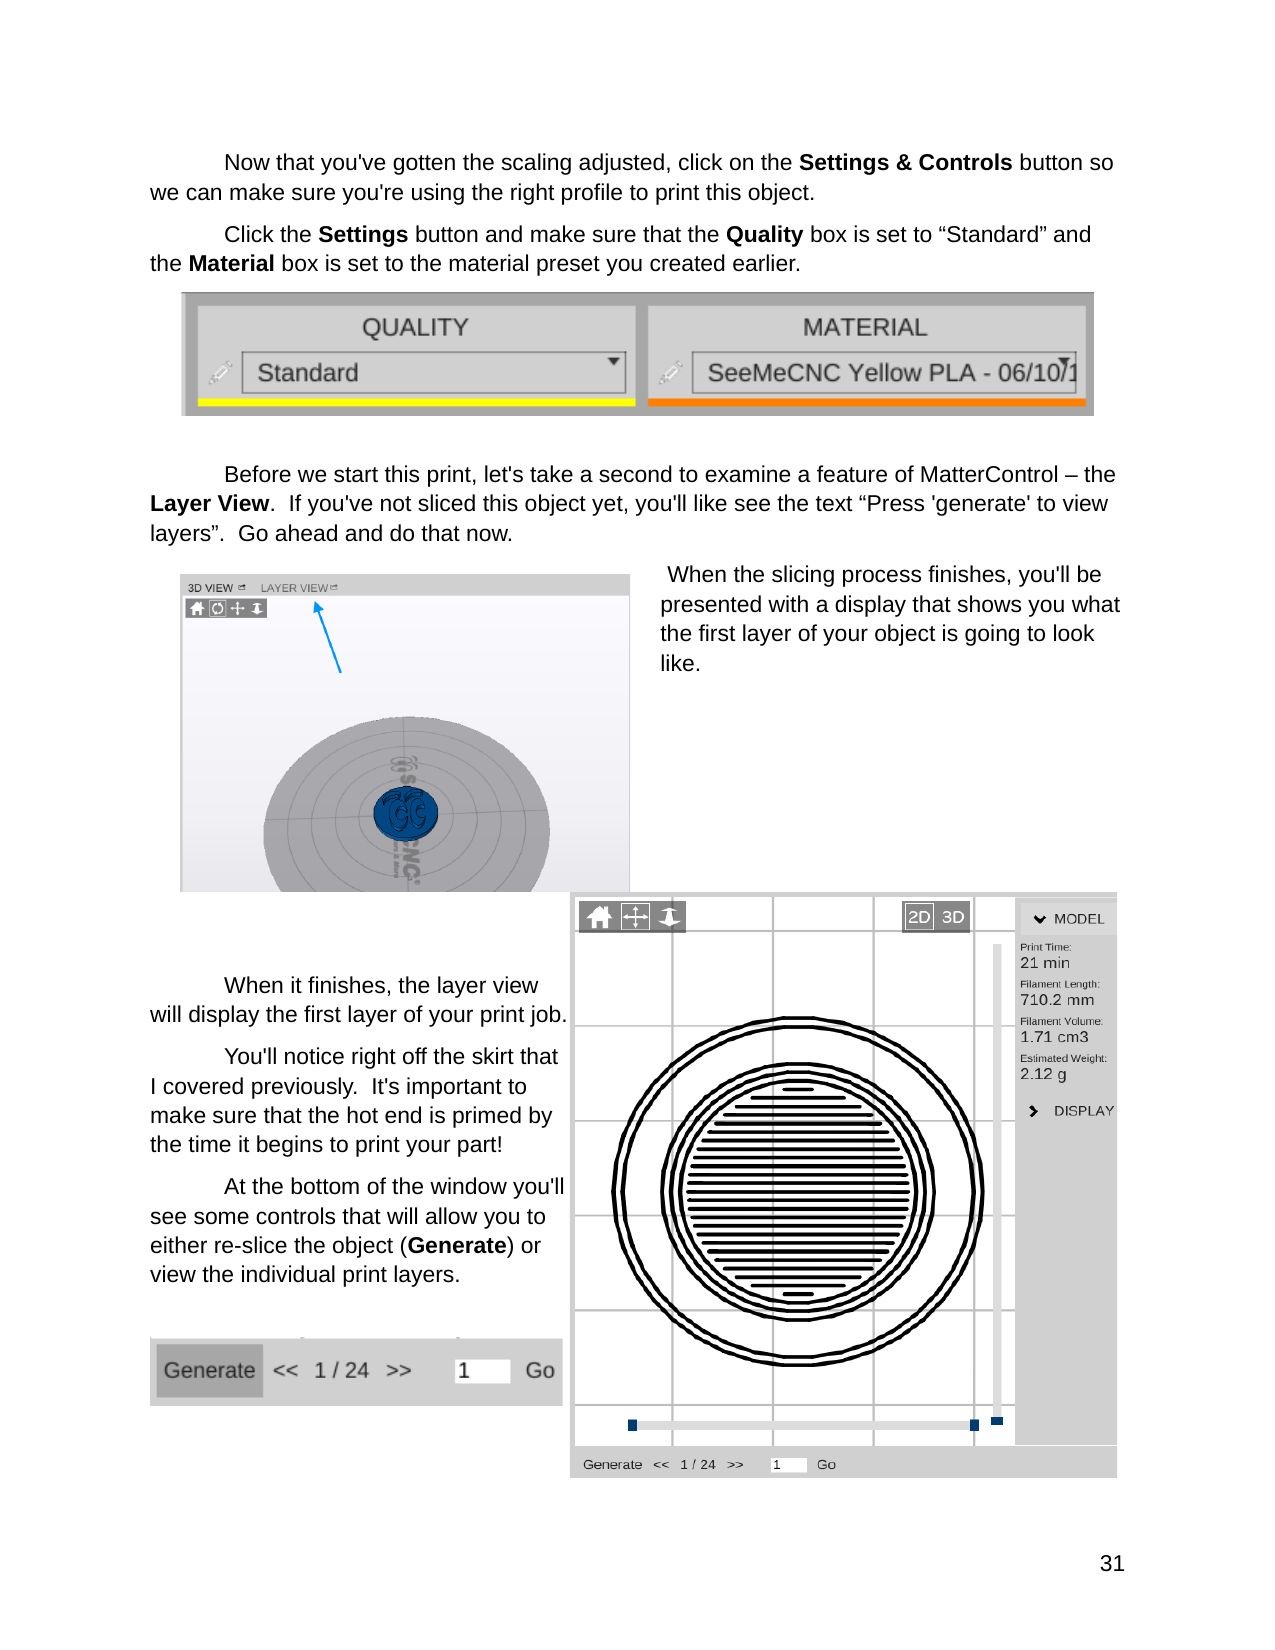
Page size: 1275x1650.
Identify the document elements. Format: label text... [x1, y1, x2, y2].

picture [150, 1337, 563, 1406]
text Before we start this print, let's take a second to examine a feature of MatterControl – the Layer View. If you've not sliced this object yet, you'll like see the text “Press 'generate' to view layers”. Go ahead and do that now. [150, 462, 1125, 546]
text When the slicing process finishes, you'll be presented with a display that shows you what the first layer of your object is going to look like. [150, 562, 1125, 924]
picture [180, 574, 1118, 1478]
text Click the Settings button and make sure that the Quality box is set to “Standard” and the Material box is set to the material preset you created earlier. [150, 221, 1125, 276]
text Now that you've gotten the scaling adjusted, click on the Settings & Controls button so we can make sure you're using the right profile to print this object. [150, 150, 1125, 205]
text You'll notice right off the skirt that I covered previously. It's important to make sure that the hot end is primed by the time it begins to print your part! [150, 1044, 569, 1158]
picture [181, 292, 1094, 416]
text At the bottom of the window you'll see some controls that will allow you to either re-slice the object (Generate) or view the individual print layers. [150, 1174, 569, 1288]
text When it finishes, the layer view will display the first layer of your print job. [150, 973, 569, 1028]
